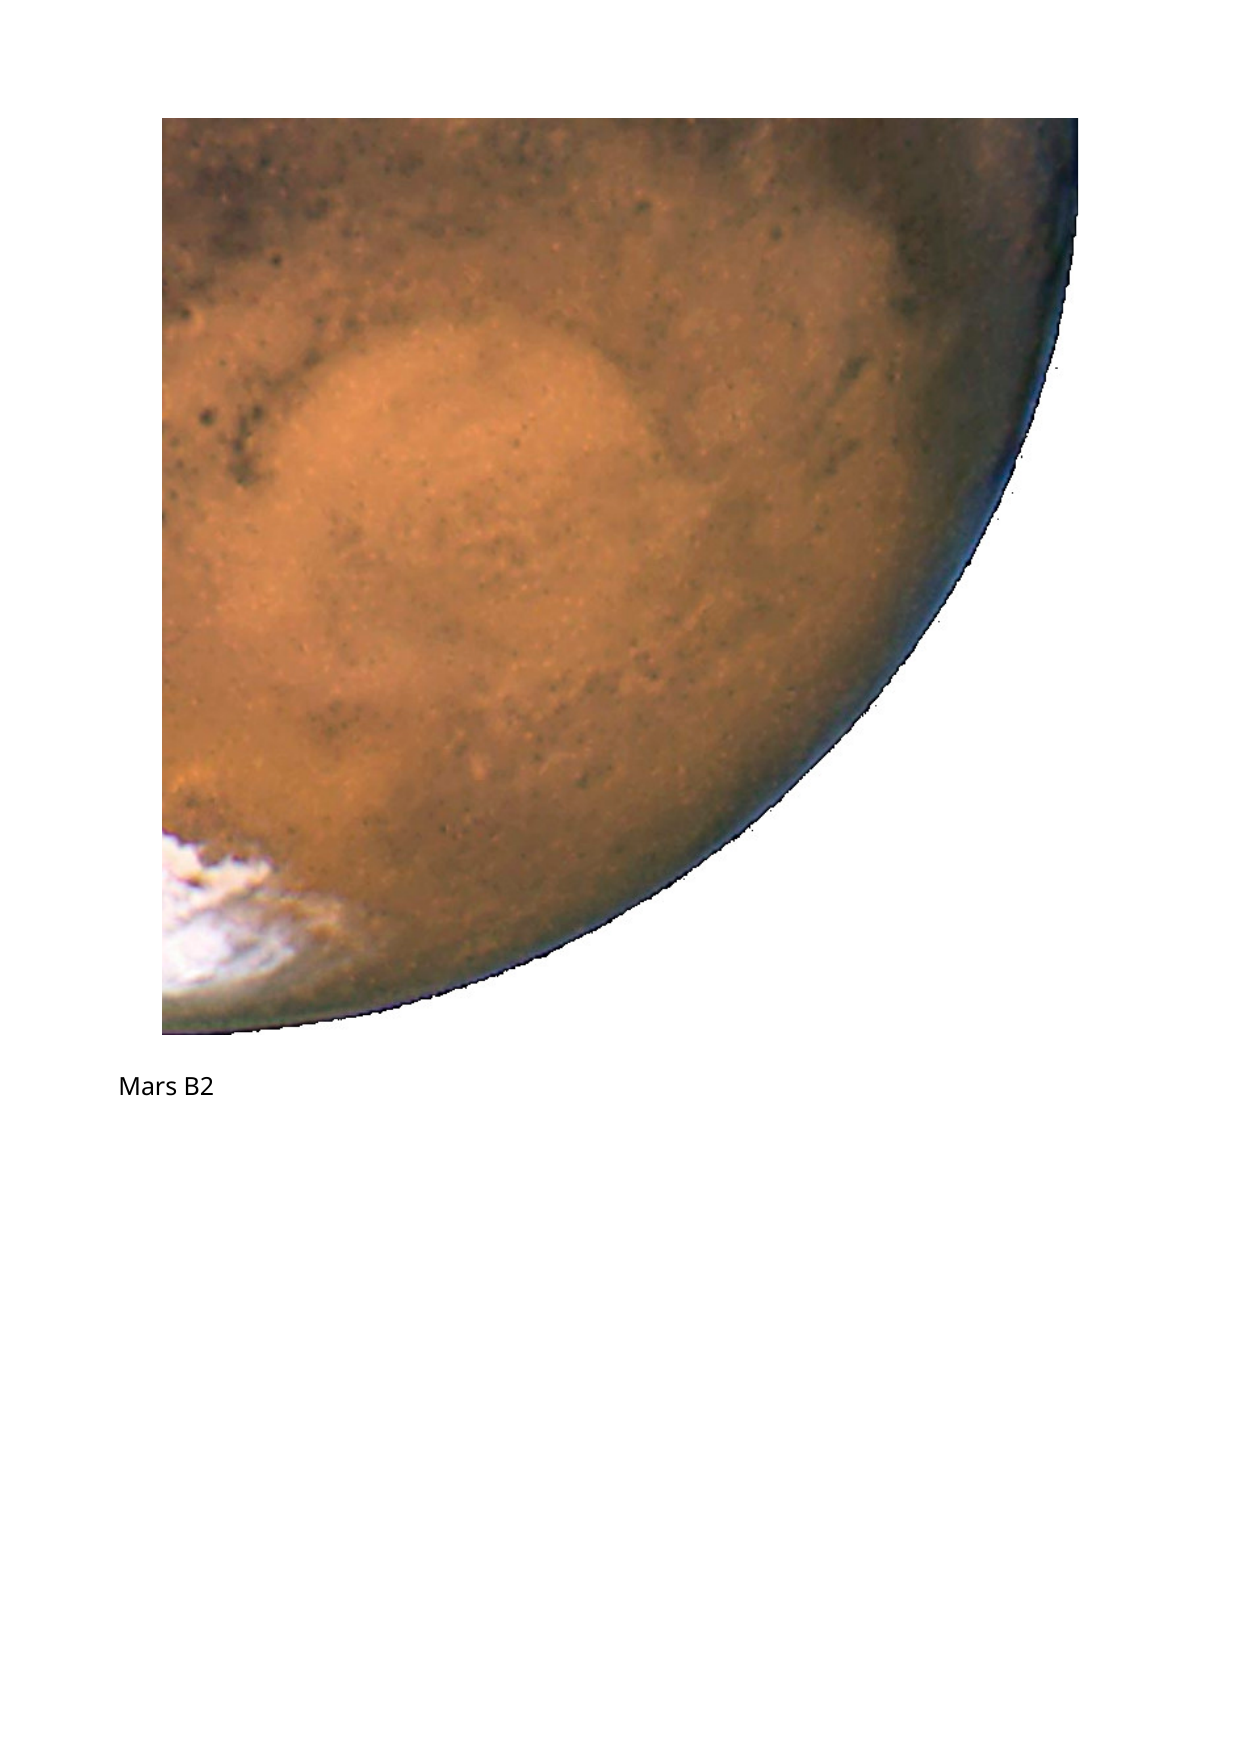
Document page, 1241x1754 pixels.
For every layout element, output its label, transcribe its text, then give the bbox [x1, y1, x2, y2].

picture [162, 118, 1079, 1035]
text Mars B2 [118, 1068, 1122, 1102]
